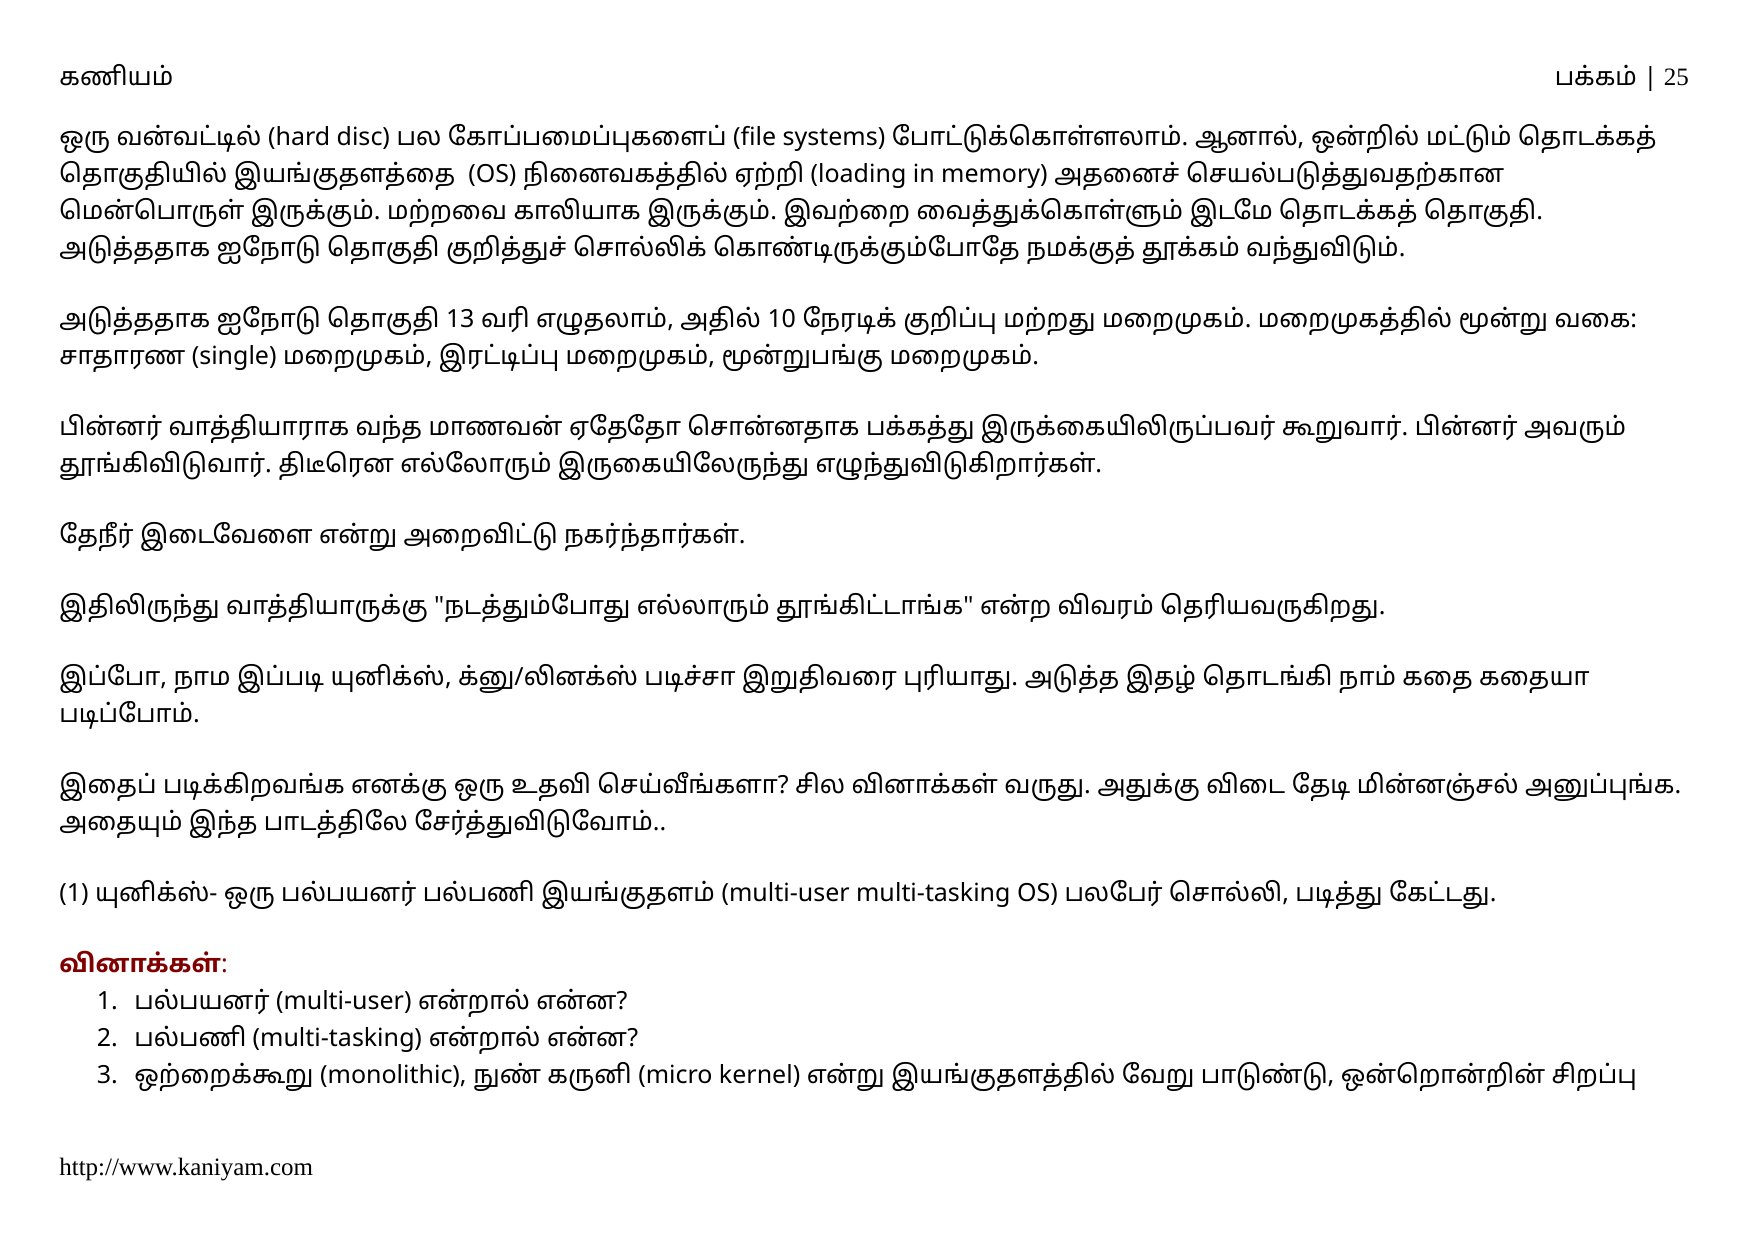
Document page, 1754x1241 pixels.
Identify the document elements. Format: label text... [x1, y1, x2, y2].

text இதைப் படிக்கிறவங்க எனக்கு ஒரு உதவி செய்வீங்களா? சில வினாக்கள் வருது. அதுக்கு விடை தேடி மின்னஞ்சல் அனுப்புங்க. [59, 767, 1695, 804]
text அடுத்ததாக ஐநோடு தொகுதி 13 வரி எழுதலாம், அதில் 10 நேரடிக் குறிப்பு மற்றது மறைமுகம். மறைமுகத்தில் மூன்று வகை: [59, 301, 1695, 337]
text (1) யுனிக்ஸ்- ஒரு பல்பயனர் பல்பணி இயங்குதளம் (multi-user multi-tasking OS) பலபேர் சொல்லி, படித்து கேட்டது. [59, 875, 1695, 912]
text சாதாரண (single) மறைமுகம், இரட்டிப்பு மறைமுகம், மூன்றுபங்கு மறைமுகம். [59, 337, 1695, 374]
text பின்னர் வாத்தியாராக வந்த மாணவன் ஏதேதோ சொன்னதாக பக்கத்து இருக்கையிலிருப்பவர் கூறுவார். பின்னர் அவரும் தூங்கிவிடுவார். திடீரென எல்லோரும் இருகையிலேருந்து எழுந்துவிடுகிறார்கள். [59, 408, 1695, 482]
text தேநீர் இடைவேளை என்று அறைவிட்டு நகர்ந்தார்கள். [59, 517, 1695, 553]
text அதையும் இந்த பாடத்திலே சேர்த்துவிடுவோம்.. [59, 804, 1695, 841]
text வினாக்கள்: [59, 946, 1695, 983]
text ஒரு வன்வட்டில் (hard disc) பல கோப்பமைப்புகளைப் (file systems) போட்டுக்கொள்ளலாம். ஆனால், ஒன்றில் மட்டும் தொடக்கத் தொகுதியில் இயங்குதளத்தை (OS) நினைவகத்தில் ஏற்றி (loading in memory) அதனைச் செயல்படுத்துவதற்கான மென்பொருள் இருக்கும். மற்றவை காலியாக இருக்கும். இவற்றை வைத்துக்கொள்ளும் இடமே தொடக்கத் தொகுதி. அடுத்ததாக ஐநோடு தொகுதி குறித்துச் சொல்லிக் கொண்டிருக்கும்போதே நமக்குத் தூக்கம் வந்துவிடும். [59, 118, 1695, 266]
list பல்பணி (multi-tasking) என்றால் என்ன? [97, 1020, 1695, 1057]
list பல்பயனர் (multi-user) என்றால் என்ன? [97, 983, 1695, 1020]
list ஒற்றைக்கூறு (monolithic), நுண் கருனி (micro kernel) என்று இயங்குதளத்தில் வேறு பாடுண்டு, ஒன்றொன்றின் சிறப்பு [97, 1057, 1695, 1094]
text இப்போ, நாம இப்படி யுனிக்ஸ், க்னு/லினக்ஸ் படிச்சா இறுதிவரை புரியாது. அடுத்த இதழ் தொடங்கி நாம் கதை கதையா படிப்போம். [59, 659, 1695, 733]
text இதிலிருந்து வாத்தியாருக்கு "நடத்தும்போது எல்லாரும் தூங்கிட்டாங்க" என்ற விவரம் தெரியவருகிறது. [59, 588, 1695, 624]
